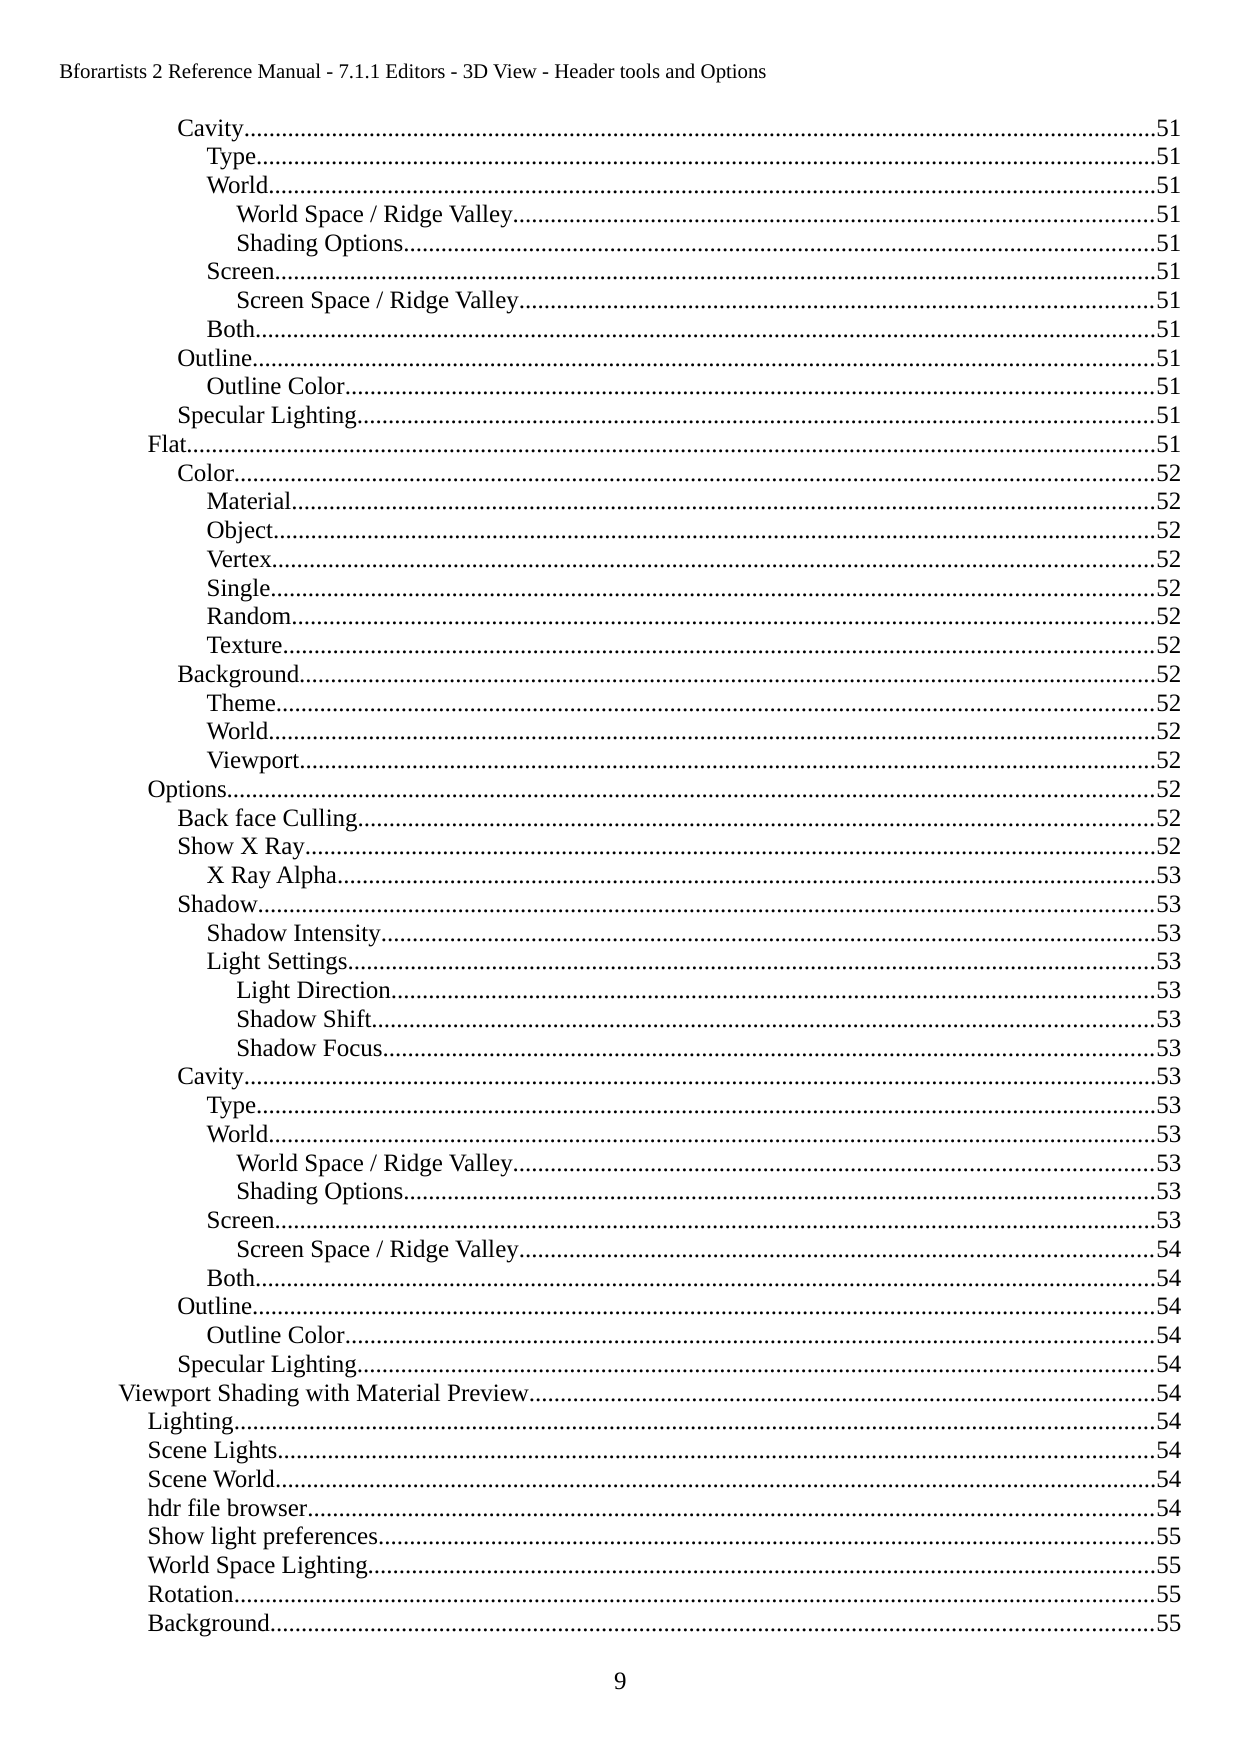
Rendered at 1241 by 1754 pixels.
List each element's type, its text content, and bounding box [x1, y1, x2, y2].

text Scene World 54 [147, 1464, 1181, 1493]
text Flat 51 [147, 429, 1181, 458]
text Screen Space / Ridge Valley 51 [236, 285, 1181, 314]
text X Ray Alpha 53 [206, 860, 1181, 889]
text Object 52 [206, 515, 1181, 544]
text Single 52 [206, 573, 1181, 601]
text Screen 51 [206, 256, 1181, 285]
text Shading Options 51 [236, 228, 1181, 256]
text Background 55 [147, 1608, 1181, 1636]
text Theme 52 [206, 688, 1181, 716]
text Viewport 52 [206, 745, 1181, 774]
text Color 52 [177, 458, 1181, 486]
text Both 51 [206, 314, 1181, 343]
text Cavity 53 [177, 1061, 1181, 1090]
text Shadow Intensity 53 [206, 918, 1181, 946]
text Shading Options 53 [236, 1176, 1181, 1205]
text Show light preferences 55 [147, 1521, 1181, 1550]
text Background 52 [177, 659, 1181, 688]
text Cavity 51 [177, 113, 1181, 141]
text World Space / Ridge Valley 51 [236, 199, 1181, 228]
text Material 52 [206, 486, 1181, 515]
text Back face Culling 52 [177, 803, 1181, 831]
text Outline 51 [177, 343, 1181, 371]
text Outline Color 51 [206, 371, 1181, 400]
text World Space / Ridge Valley 53 [236, 1148, 1181, 1176]
text Specular Lighting 54 [177, 1349, 1181, 1378]
text Options 52 [147, 774, 1181, 803]
text World 52 [206, 716, 1181, 745]
text Random 52 [206, 601, 1181, 630]
text Light Direction 53 [236, 975, 1181, 1004]
text Outline 54 [177, 1291, 1181, 1320]
text Screen Space / Ridge Valley 54 [236, 1234, 1181, 1263]
text Show X Ray 52 [177, 831, 1181, 860]
text hdr file browser 54 [147, 1493, 1181, 1521]
text Shadow Shift 53 [236, 1004, 1181, 1033]
text Lighting 54 [147, 1406, 1181, 1435]
text Type 51 [206, 141, 1181, 170]
text Vertex 52 [206, 544, 1181, 573]
text World Space Lighting 55 [147, 1550, 1181, 1579]
text Rotation 55 [147, 1579, 1181, 1608]
text Scene Lights 54 [147, 1435, 1181, 1464]
text Texture 52 [206, 630, 1181, 659]
text Type 53 [206, 1090, 1181, 1119]
text World 51 [206, 170, 1181, 199]
text Viewport Shading with Material Preview 54 [118, 1378, 1181, 1406]
text Screen 53 [206, 1205, 1181, 1234]
text World 53 [206, 1119, 1181, 1148]
text Light Settings 53 [206, 946, 1181, 975]
text Specular Lighting 51 [177, 400, 1181, 429]
text Both 54 [206, 1263, 1181, 1291]
text Shadow 53 [177, 889, 1181, 918]
text Outline Color 54 [206, 1320, 1181, 1349]
text Shadow Focus 53 [236, 1033, 1181, 1061]
